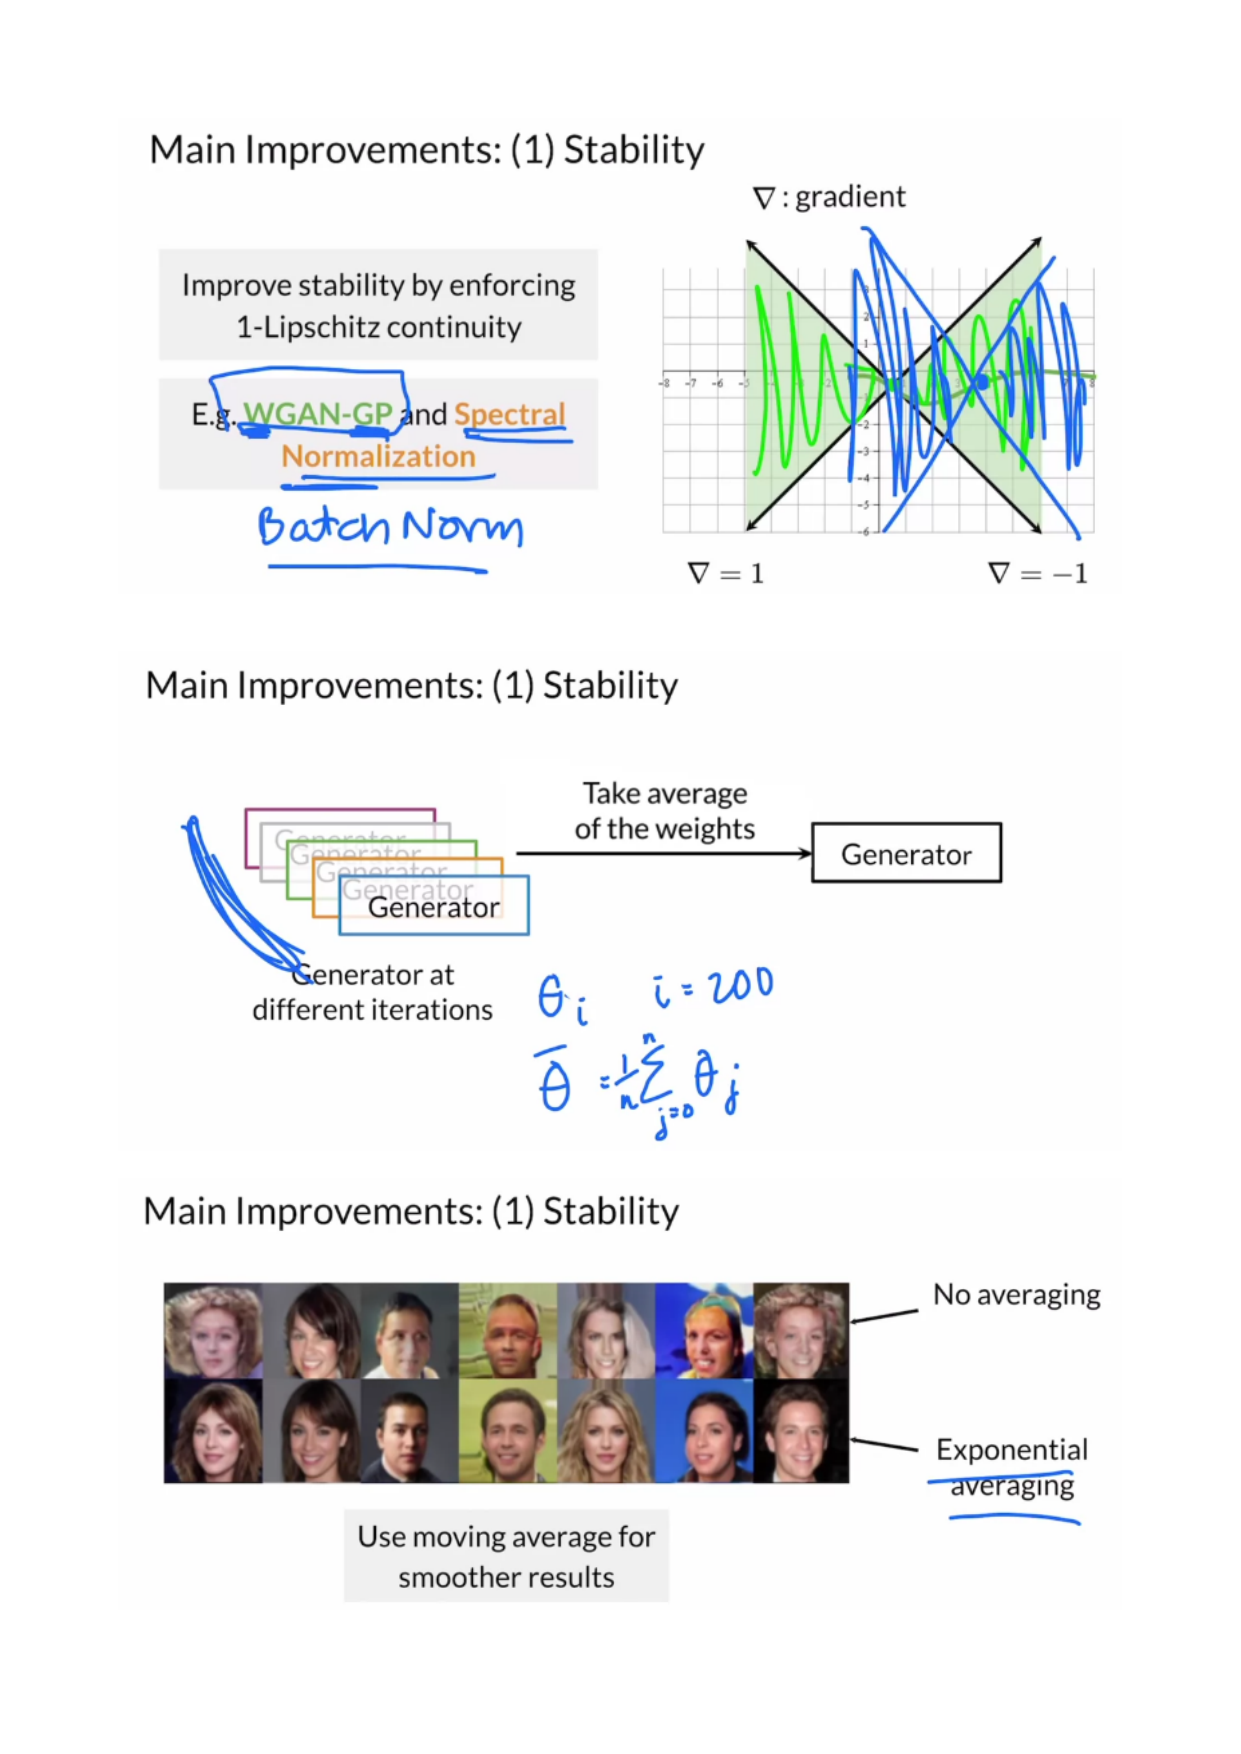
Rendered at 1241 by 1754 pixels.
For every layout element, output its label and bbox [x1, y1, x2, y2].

picture [118, 118, 1123, 594]
picture [118, 651, 1123, 1151]
picture [118, 1178, 1123, 1610]
